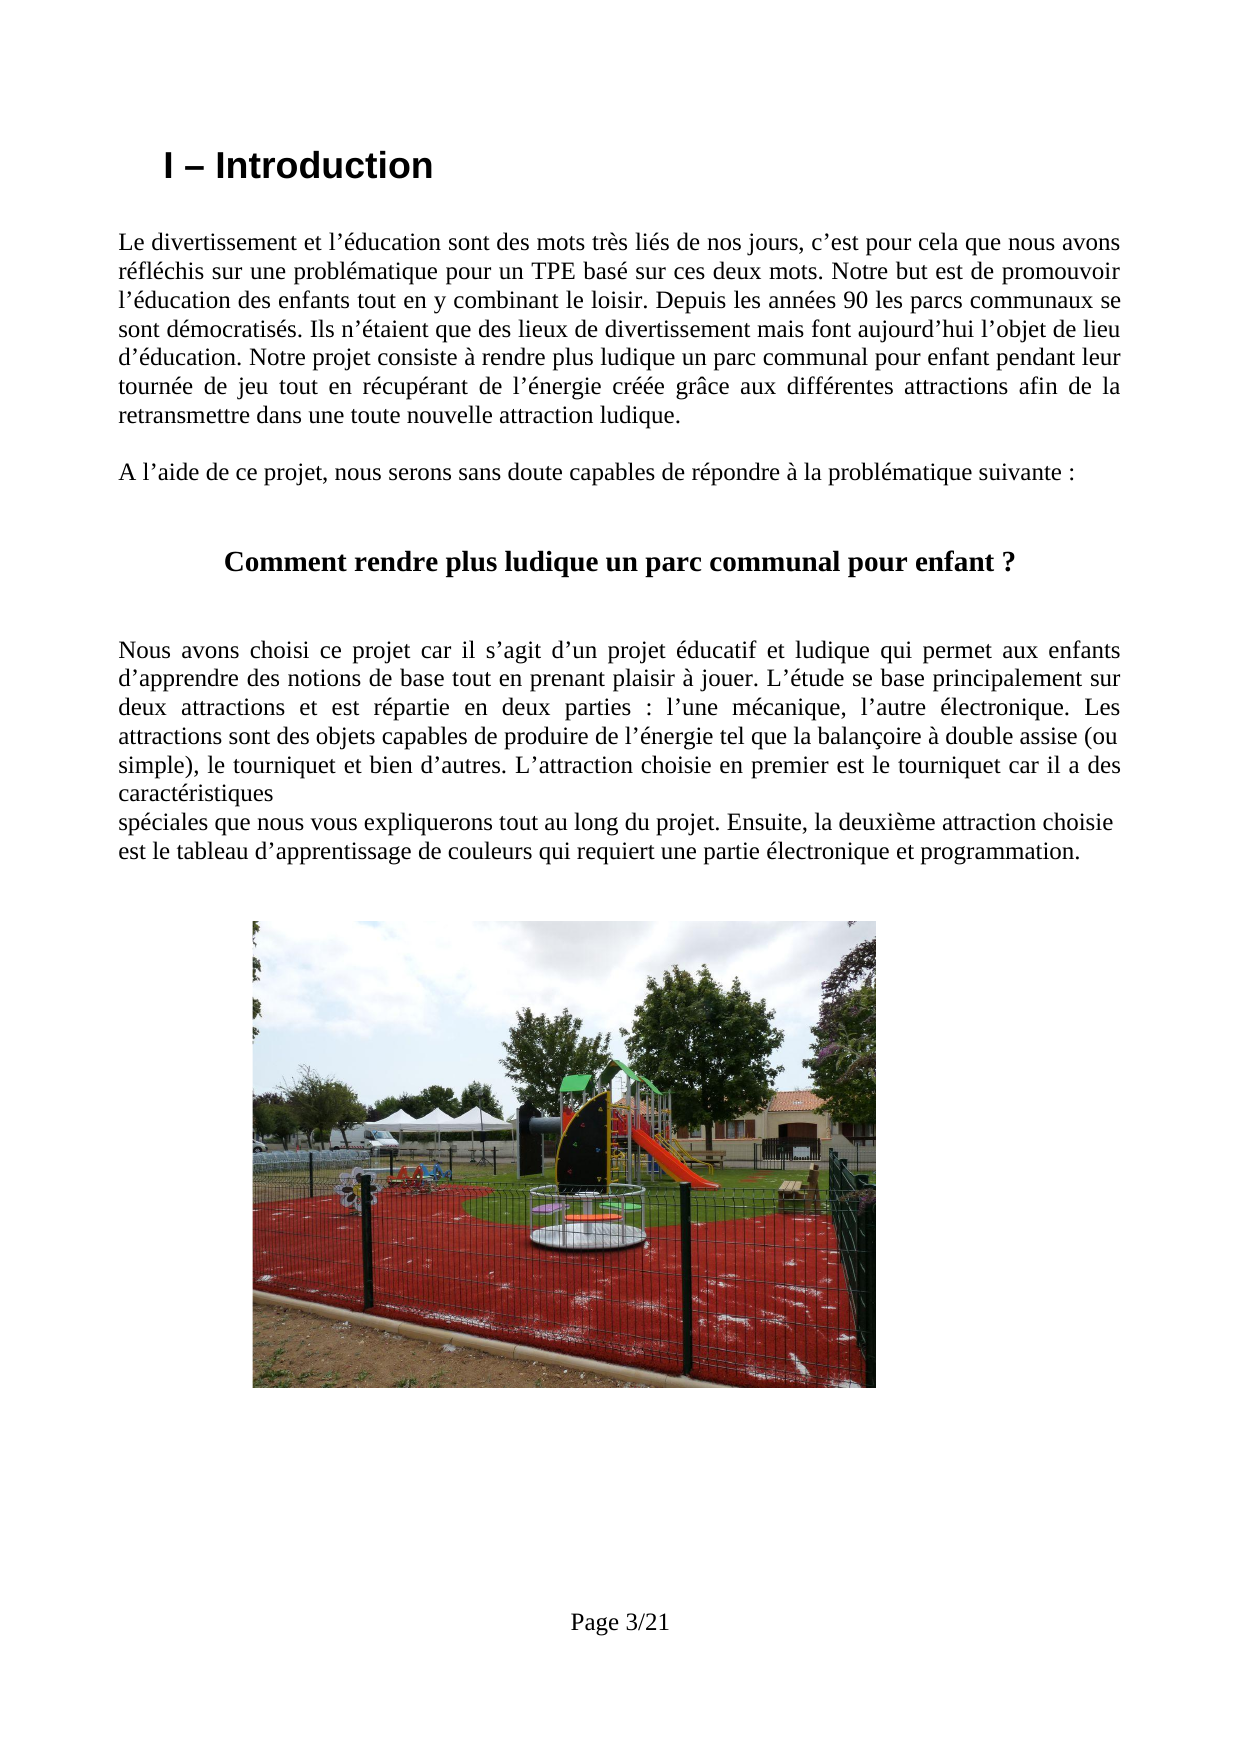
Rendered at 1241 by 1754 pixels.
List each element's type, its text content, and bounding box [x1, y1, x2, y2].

picture [252, 921, 876, 1388]
text simple), le tourniquet et bien d’autres. L’attraction choisie en premier est le tourniquet car il a des caractéristiques [118, 750, 1122, 807]
text est le tableau d’apprentissage de couleurs qui requiert une partie électronique et programmation. [118, 836, 1122, 865]
subtitle I – Introduction [118, 143, 1122, 186]
text spéciales que nous vous expliquerons tout au long du projet. Ensuite, la deuxième attraction choisie [118, 807, 1122, 836]
text A l’aide de ce projet, nous serons sans doute capables de répondre à la problématique suivante : [118, 457, 1122, 486]
text Comment rendre plus ludique un parc communal pour enfant ? [118, 544, 1122, 577]
text Le divertissement et l’éducation sont des mots très liés de nos jours, c’est pour cela que nous avons réfléchis sur une problématique pour un TPE basé sur ces deux mots. Notre but est de promouvoir l’éducation des enfants tout en y combinant le loisir. Depuis les années 90 les parcs communaux se sont démocratisés. Ils n’étaient que des lieux de divertissement mais font aujourd’hui l’objet de lieu d’éducation. Notre projet consiste à rendre plus ludique un parc communal pour enfant pendant leur tournée de jeu tout en récupérant de l’énergie créée grâce aux différentes attractions afin de la retransmettre dans une toute nouvelle attraction ludique. [118, 227, 1122, 429]
text Nous avons choisi ce projet car il s’agit d’un projet éducatif et ludique qui permet aux enfants d’apprendre des notions de base tout en prenant plaisir à jouer. L’étude se base principalement sur deux attractions et est répartie en deux parties : l’une mécanique, l’autre électronique. Les attractions sont des objets capables de produire de l’énergie tel que la balançoire à double assise (ou [118, 635, 1122, 750]
